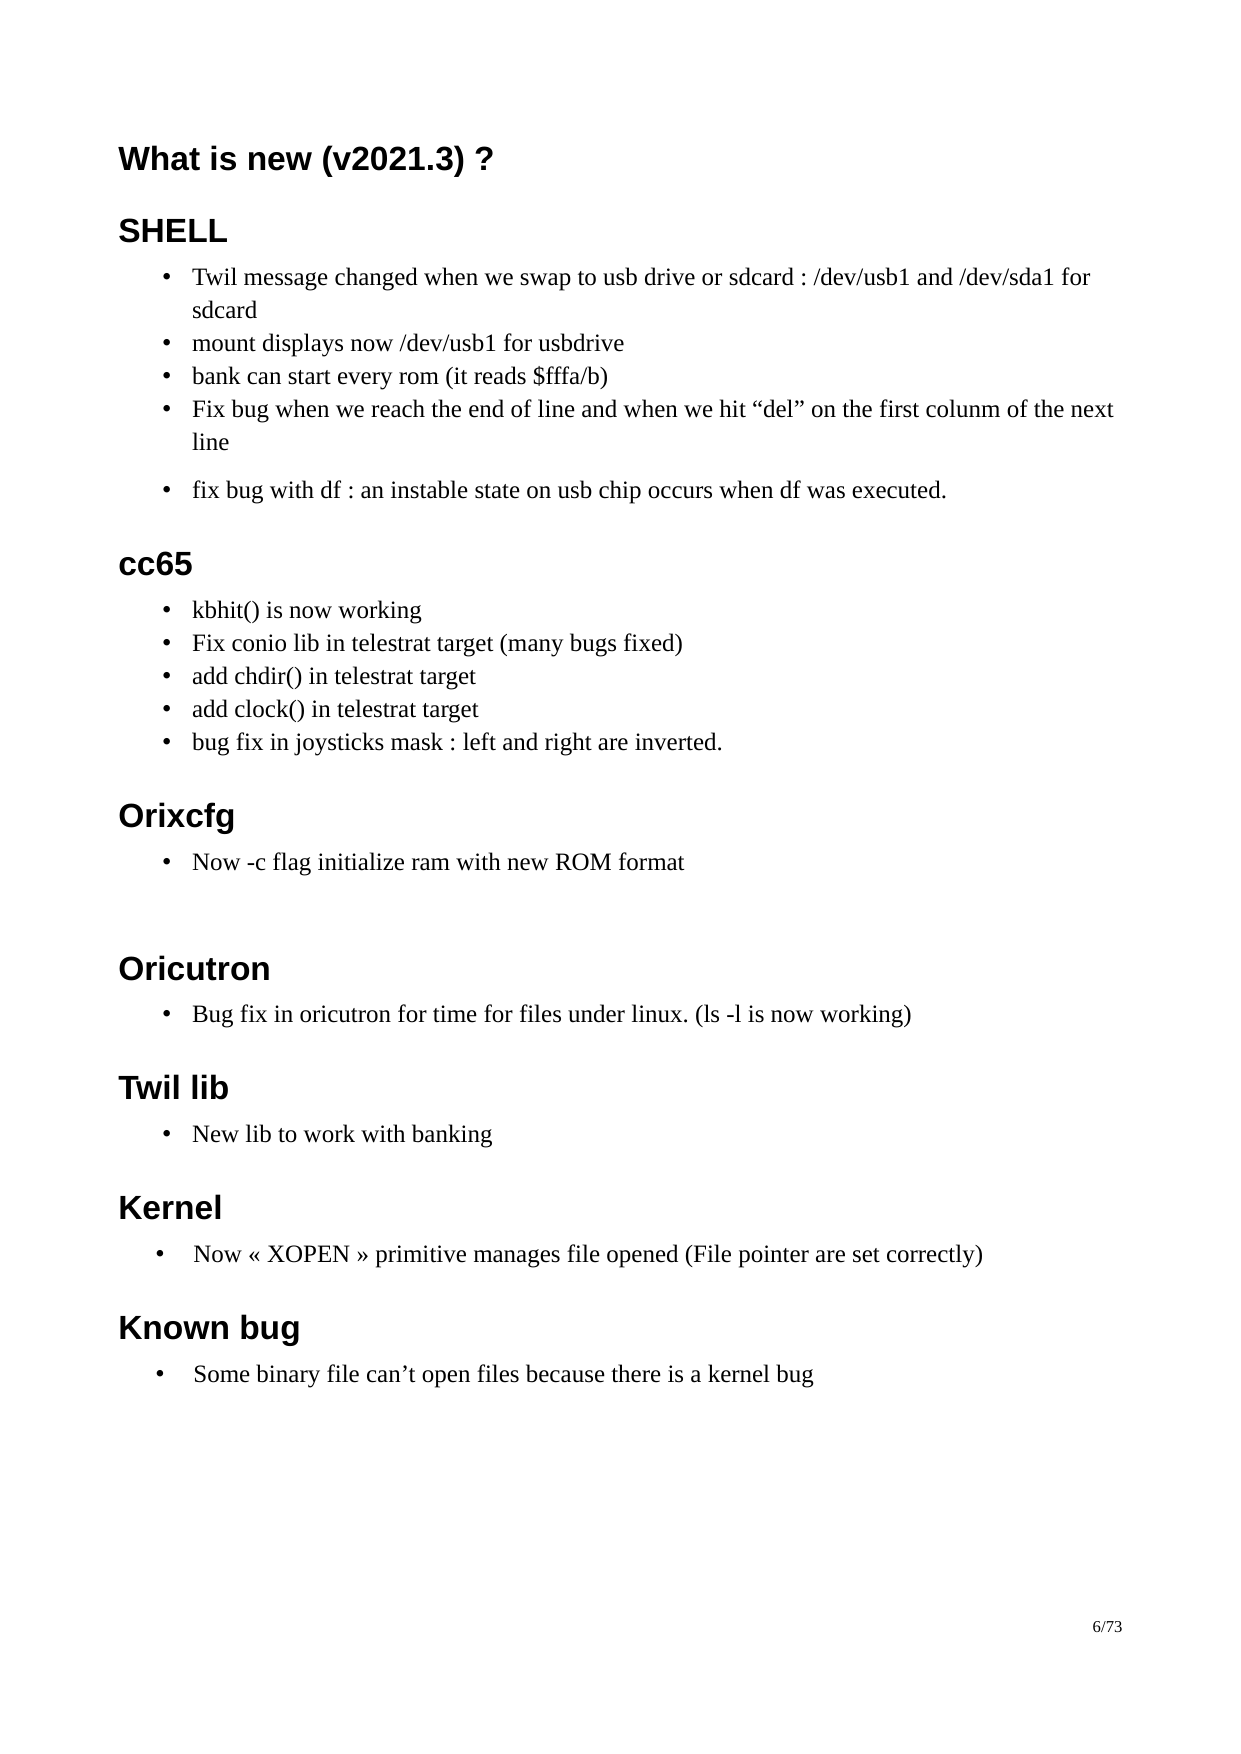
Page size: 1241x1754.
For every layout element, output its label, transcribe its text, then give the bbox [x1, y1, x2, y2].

list add clock() in telestrat target [162, 694, 1122, 723]
list bug fix in joysticks mask : left and right are inverted. [162, 727, 1122, 756]
subtitle What is new (v2021.3) ? [118, 139, 1122, 178]
list mount displays now /dev/usb1 for usbdrive [162, 328, 1122, 357]
list Twil message changed when we swap to usb drive or sdcard : /dev/usb1 and /dev/sda1 for sdcard [162, 262, 1122, 324]
list add chdir() in telestrat target [162, 661, 1122, 689]
subtitle Orixcfg [118, 796, 1122, 834]
list Fix conio lib in telestrat target (many bugs fixed) [162, 628, 1122, 657]
list kbhit() is now working [162, 595, 1122, 623]
list bank can start every rom (it reads $fffa/b) [162, 361, 1122, 390]
list Fix bug when we reach the end of line and when we hit “del” on the first colunm of the next line [162, 394, 1122, 456]
list Now -c flag initialize ram with new ROM format [162, 847, 1122, 875]
list Now « XOPEN » primitive manages file opened (File pointer are set correctly) [156, 1239, 1122, 1268]
subtitle Oricutron [118, 948, 1122, 987]
list Bug fix in oricutron for time for files under linux. (ls -l is now working) [162, 999, 1122, 1028]
subtitle Kernel [118, 1188, 1122, 1227]
subtitle cc65 [118, 544, 1122, 582]
subtitle Known bug [118, 1308, 1122, 1346]
list Some binary file can’t open files because there is a kernel bug [156, 1359, 1122, 1388]
list New lib to work with banking [162, 1119, 1122, 1148]
subtitle SHELL [118, 211, 1122, 249]
subtitle Twil lib [118, 1068, 1122, 1107]
list fix bug with df : an instable state on usb chip occurs when df was executed. [162, 475, 1122, 504]
